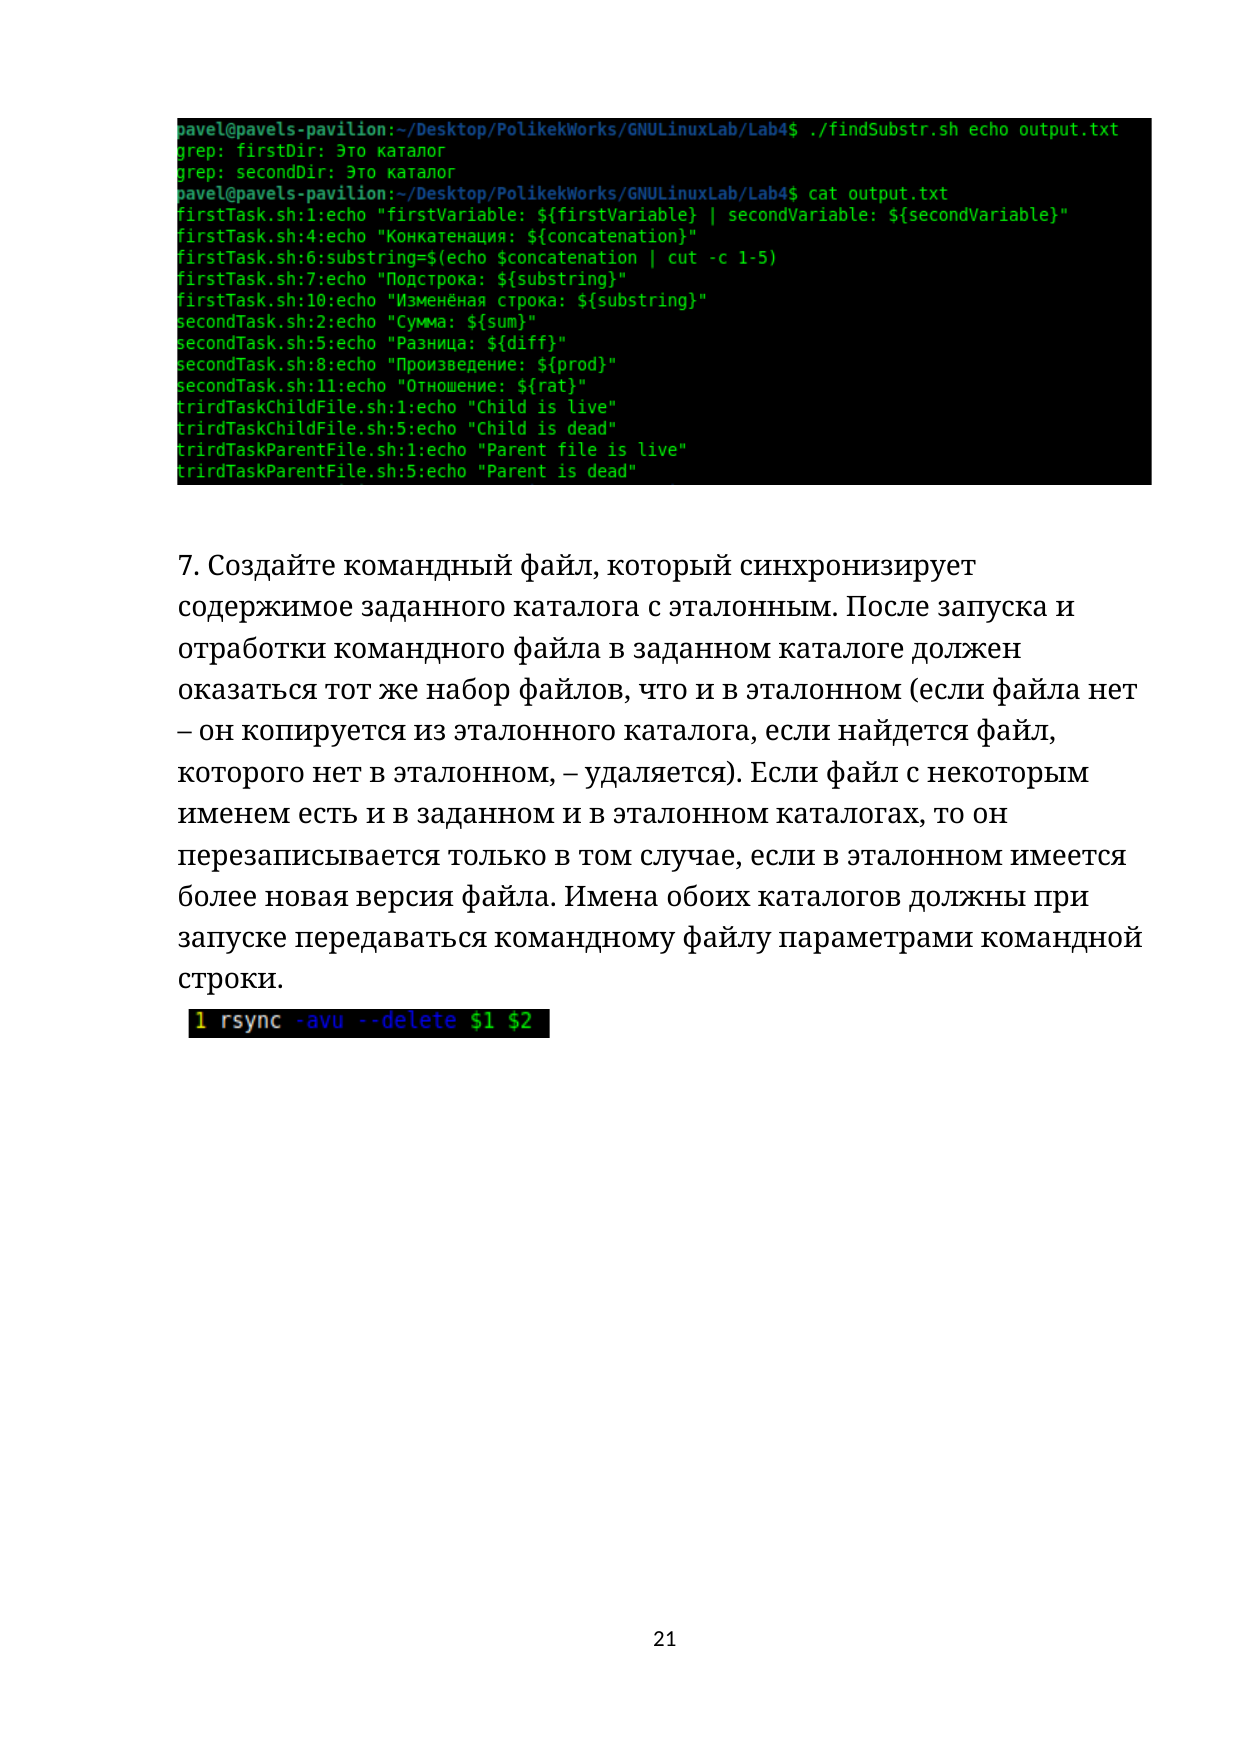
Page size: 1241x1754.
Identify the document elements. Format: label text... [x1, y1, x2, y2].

picture [177, 118, 1152, 485]
picture [188, 1009, 550, 1038]
text 7. Создайте командный файл, который синхронизирует содержимое заданного каталога с эталонным. После запуска и отработки командного файла в заданном каталоге должен оказаться тот же набор файлов, что и в эталонном (если файла нет – он копируется из эталонного каталога, если найдется файл, которого нет в эталонном, – удаляется). Если файл с некоторым именем есть и в заданном и в эталонном каталогах, то он перезаписывается только в том случае, если в эталонном имеется более новая версия файла. Имена обоих каталогов должны при запуске передаваться командному файлу параметрами командной строки. [177, 545, 1152, 997]
